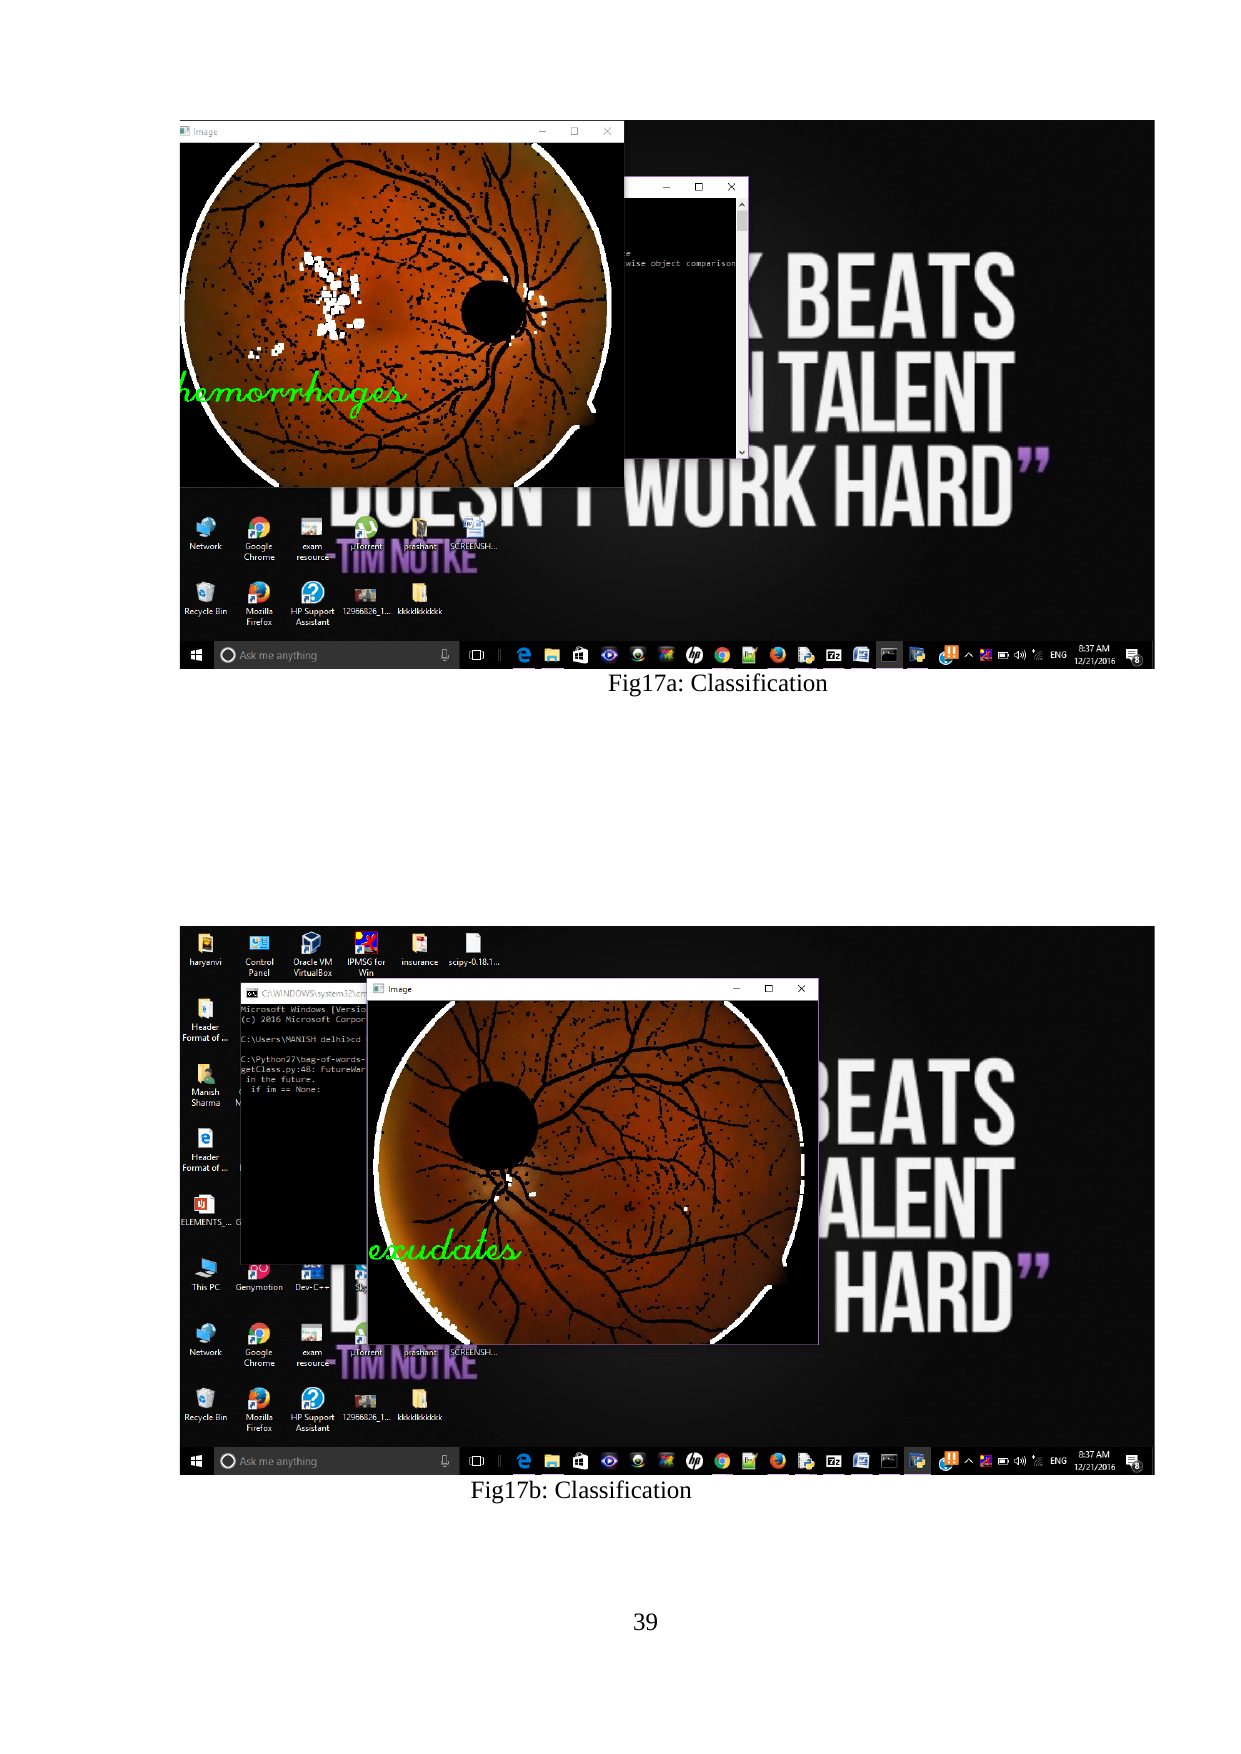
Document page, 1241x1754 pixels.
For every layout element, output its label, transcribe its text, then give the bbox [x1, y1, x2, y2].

picture [179, 120, 1155, 669]
text Fig17b: Classification [177, 1475, 1122, 1504]
picture [179, 926, 1155, 1475]
text Fig17a: Classification [177, 668, 1122, 697]
